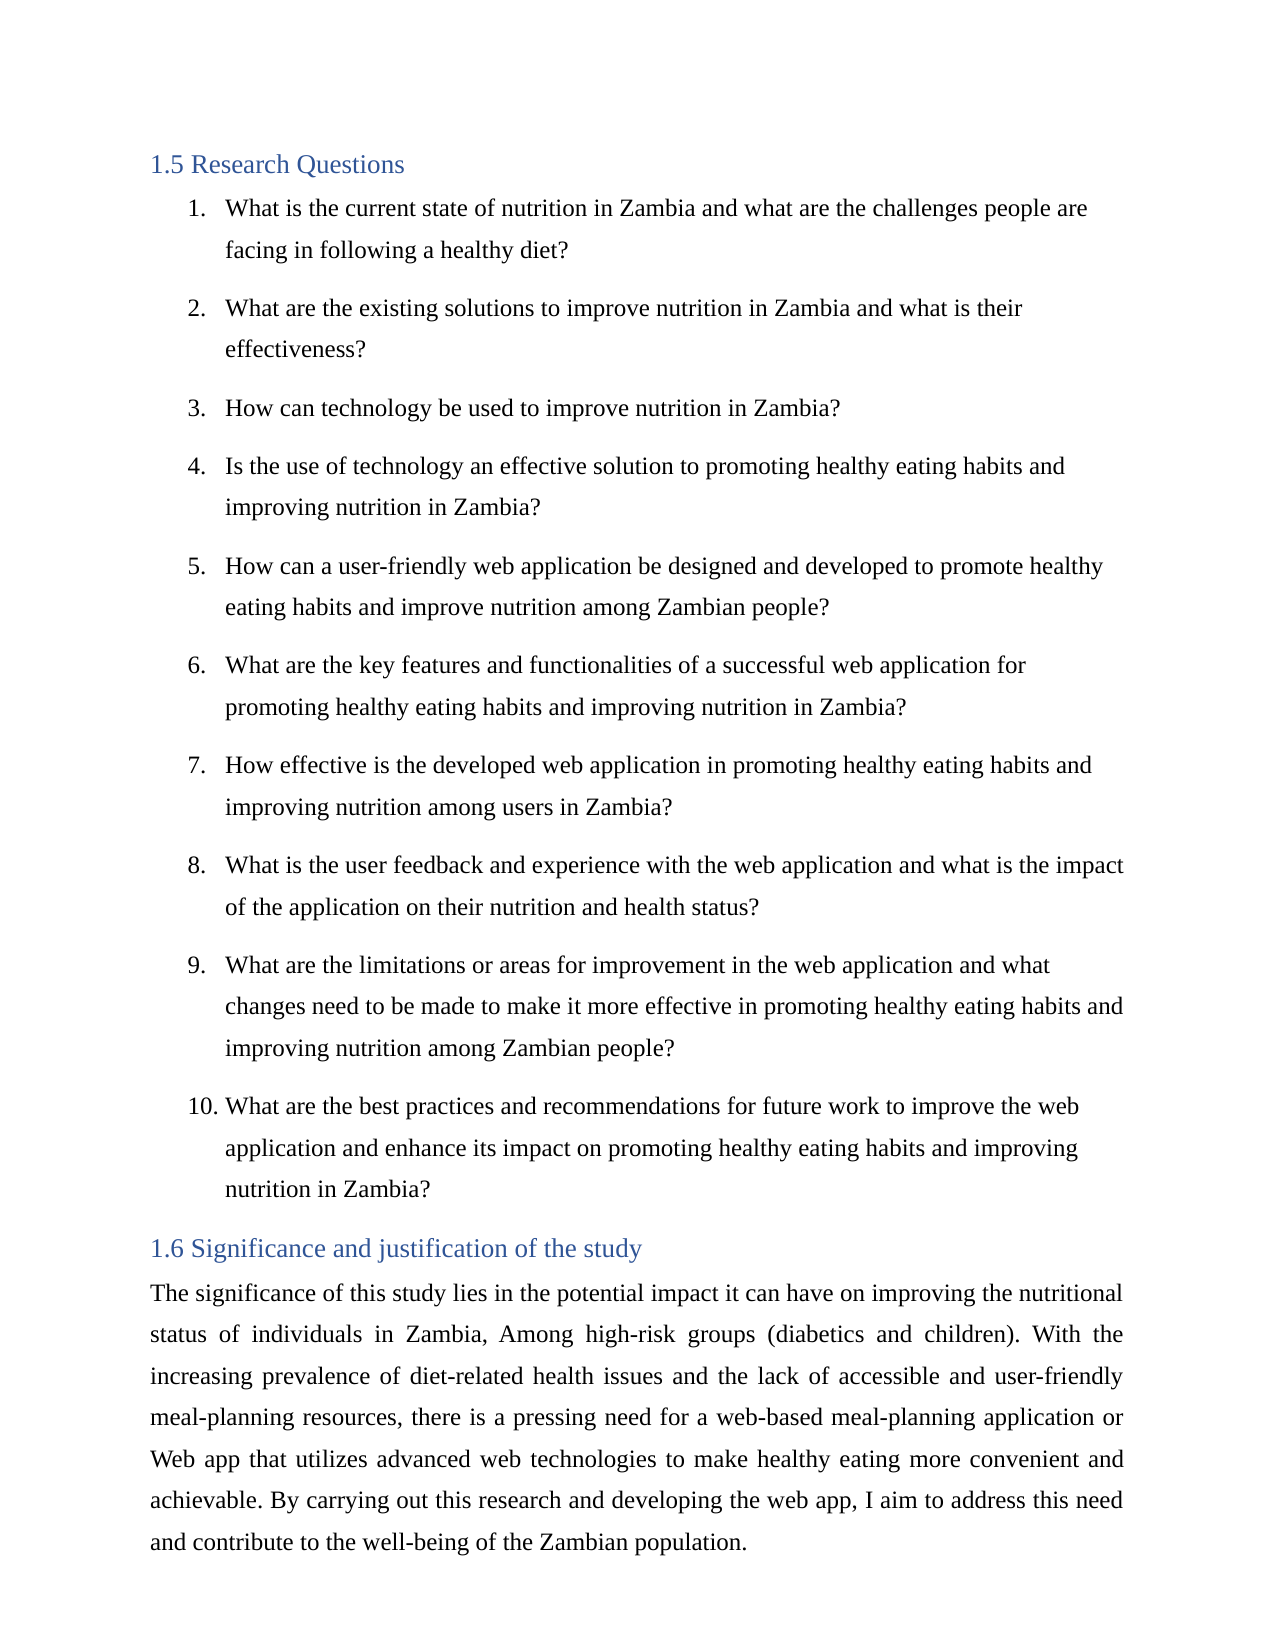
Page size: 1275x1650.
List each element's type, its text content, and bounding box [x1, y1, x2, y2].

list How can a user-friendly web application be designed and developed to promote healthy eating habits and improve nutrition among Zambian people? [187, 552, 1125, 621]
list How can technology be used to improve nutrition in Zambia? [187, 394, 1125, 421]
list What is the current state of nutrition in Zambia and what are the challenges people are facing in following a healthy diet? [187, 194, 1125, 263]
list Is the use of technology an effective solution to promoting healthy eating habits and improving nutrition in Zambia? [187, 452, 1125, 521]
list What are the limitations or areas for improvement in the web application and what changes need to be made to make it more effective in promoting healthy eating habits and improving nutrition among Zambian people? [187, 951, 1125, 1062]
text The significance of this study lies in the potential impact it can have on improving the nutritional status of individuals in Zambia, Among high-risk groups (diabetics and children). With the increasing prevalence of diet-related health issues and the lack of accessible and user-friendly meal-planning resources, there is a pressing need for a web-based meal-planning application or Web app that utilizes advanced web technologies to make healthy eating more convenient and achievable. By carrying out this research and developing the web app, I aim to address this need and contribute to the well-being of the Zambian population. [150, 1279, 1125, 1556]
list What is the user feedback and experience with the web application and what is the impact of the application on their nutrition and health status? [187, 851, 1125, 920]
subtitle 1.5 Research Questions [150, 149, 1125, 179]
list What are the best practices and recommendations for future work to improve the web application and enhance its impact on promoting healthy eating habits and improving nutrition in Zambia? [187, 1092, 1125, 1203]
list What are the key features and functionalities of a successful web application for promoting healthy eating habits and improving nutrition in Zambia? [187, 652, 1125, 721]
list How effective is the developed web application in promoting healthy eating habits and improving nutrition among users in Zambia? [187, 751, 1125, 821]
subtitle 1.6 Significance and justification of the study [150, 1234, 1125, 1264]
list What are the existing solutions to improve nutrition in Zambia and what is their effectiveness? [187, 294, 1125, 363]
